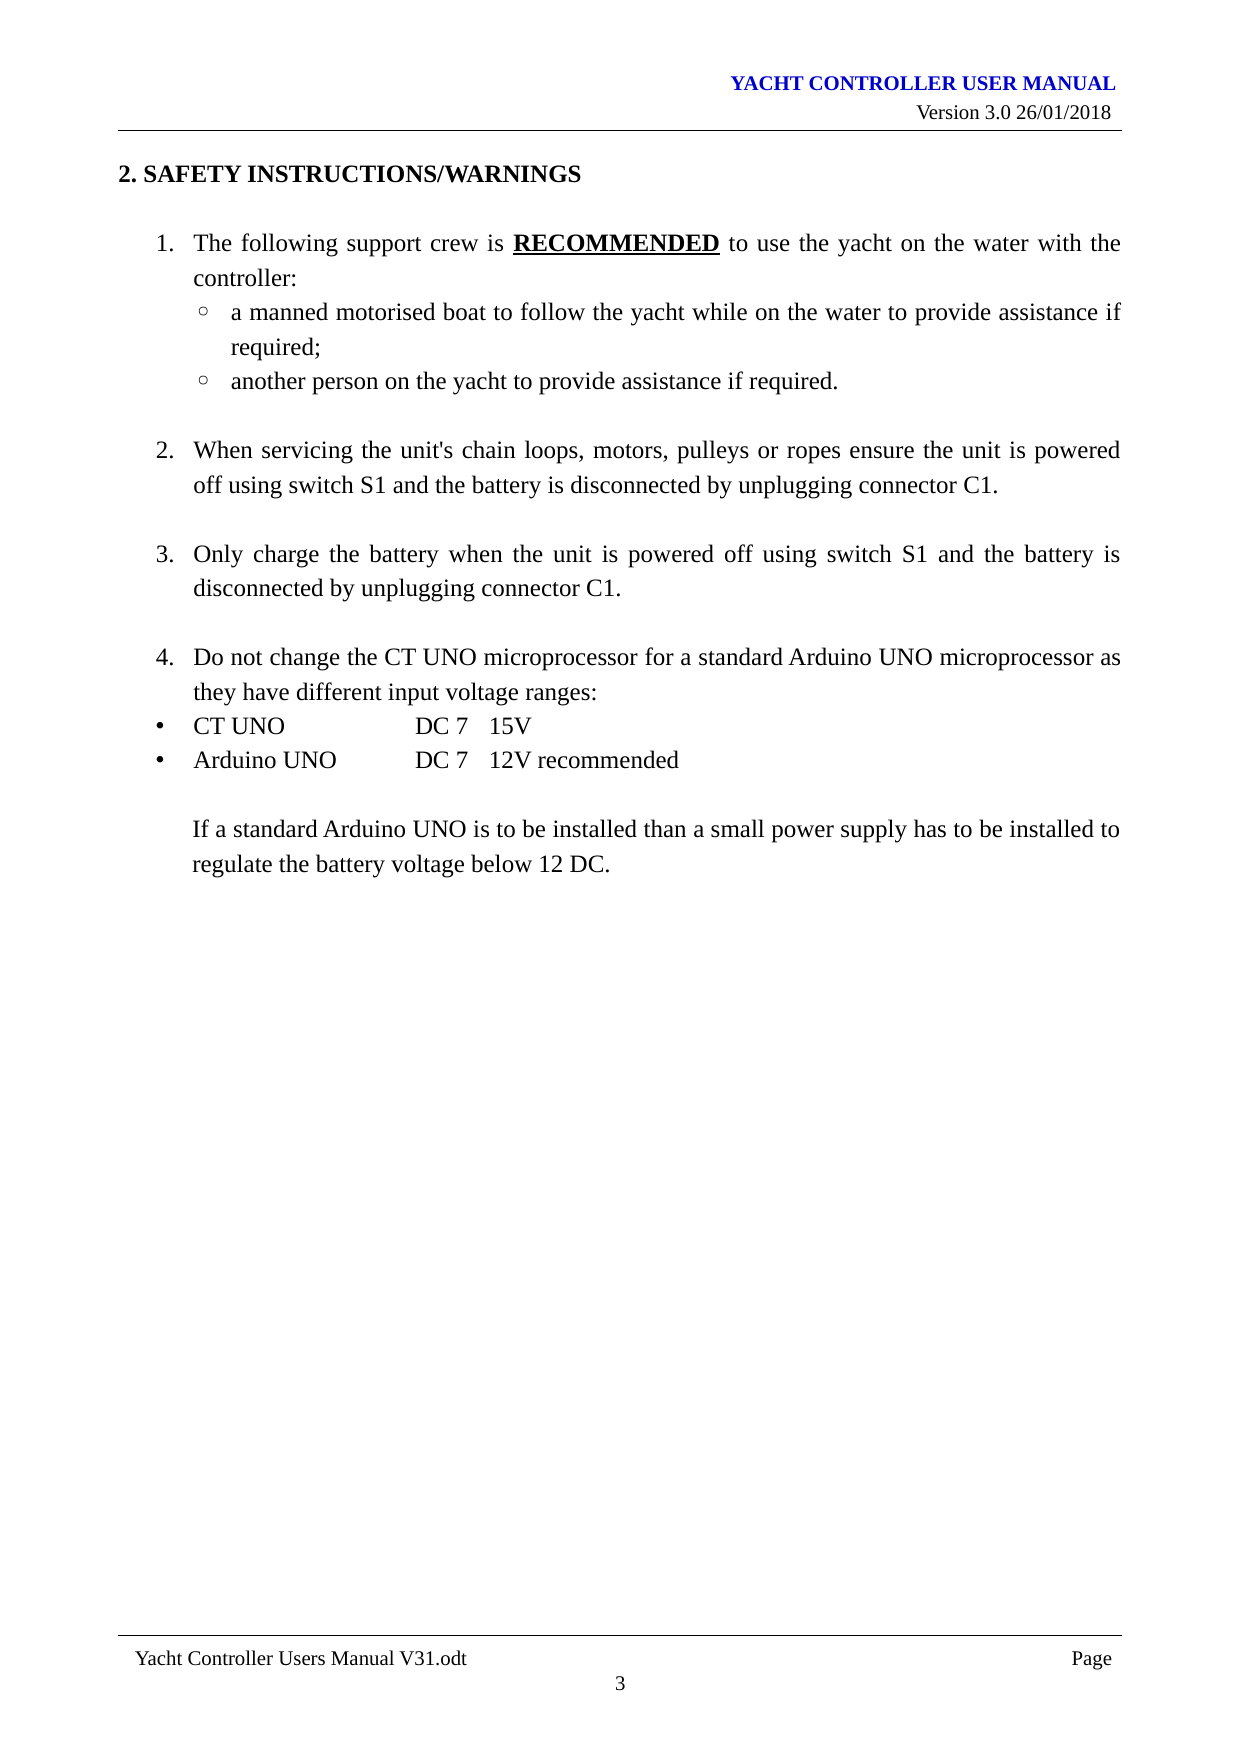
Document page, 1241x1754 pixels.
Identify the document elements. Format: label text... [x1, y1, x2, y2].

list CT UNO DC 7 15V [156, 711, 1122, 740]
list another person on the yacht to provide assistance if required. [193, 366, 1122, 395]
list Do not change the CT UNO microprocessor for a standard Arduino UNO microprocessor as they have different input voltage ranges: [156, 642, 1122, 705]
list When servicing the unit's chain loops, motors, pulleys or ropes ensure the unit is powered off using switch S1 and the battery is disconnected by unplugging connector C1. [156, 435, 1122, 498]
list The following support crew is RECOMMENDED to use the yacht on the water with the controller: [156, 228, 1122, 292]
list Arduino UNO DC 7 12V recommended [156, 746, 1122, 774]
list a manned motorised boat to follow the yacht while on the water to provide assistance if required; [193, 297, 1122, 361]
text If a standard Arduino UNO is to be installed than a small power supply has to be installed to regulate the battery voltage below 12 DC. [192, 814, 1122, 878]
text 2. SAFETY INSTRUCTIONS/WARNINGS [118, 159, 1122, 188]
list Only charge the battery when the unit is powered off using switch S1 and the battery is disconnected by unplugging connector C1. [156, 539, 1122, 602]
